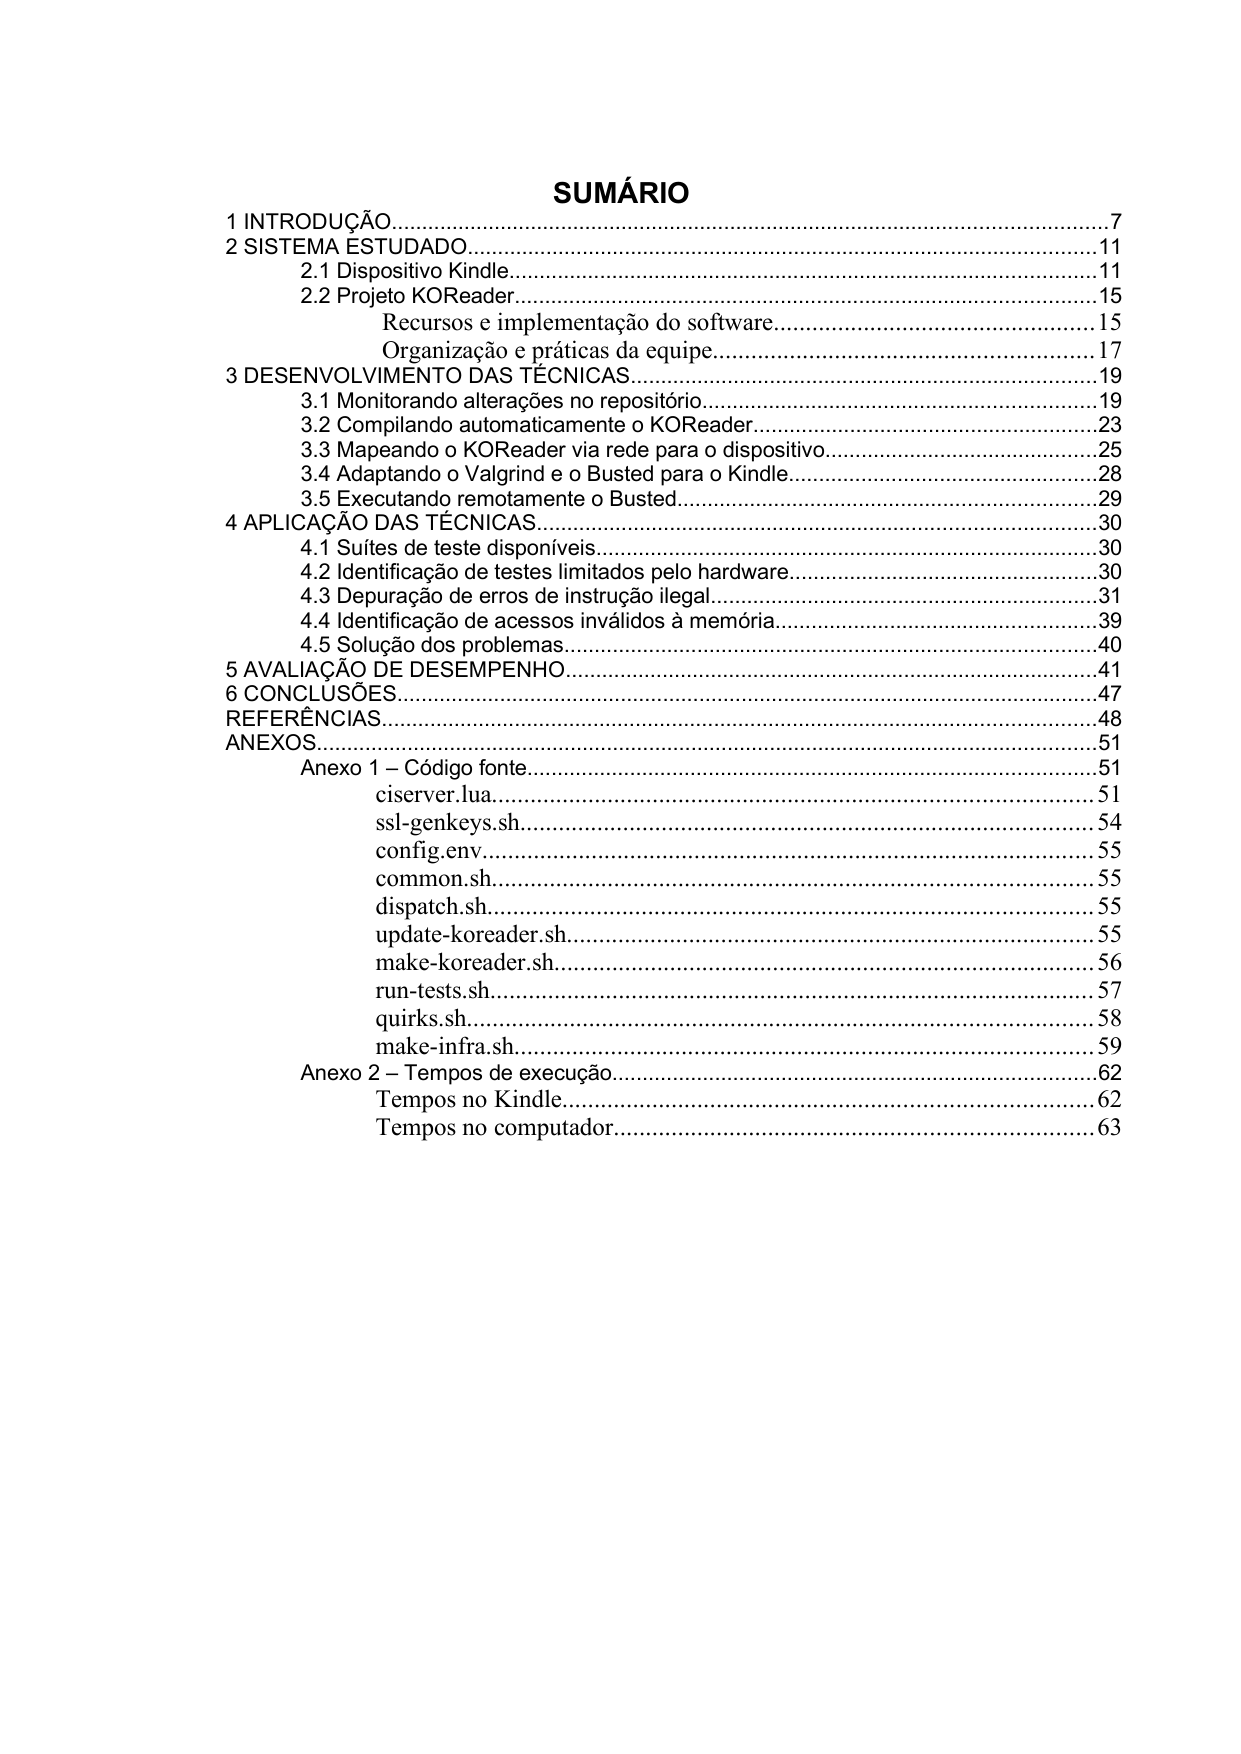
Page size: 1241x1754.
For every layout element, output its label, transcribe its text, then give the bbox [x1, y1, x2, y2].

text Tempos no Kindle 62 [375, 1084, 1122, 1112]
subtitle SUMÁRIO [120, 177, 1122, 210]
text Recursos e implementação do software 15 [375, 308, 1122, 336]
text ciserver.lua 51 [375, 780, 1122, 808]
text 4.1 Suítes de teste disponíveis 30 [300, 535, 1122, 559]
text 1 INTRODUÇÃO 7 [225, 210, 1122, 234]
text make-koreader.sh 56 [375, 948, 1122, 976]
text dispatch.sh 55 [375, 892, 1122, 920]
text 3.2 Compilando automaticamente o KOReader 23 [300, 413, 1122, 437]
text Tempos no computador 63 [375, 1112, 1122, 1141]
text 2.2 Projeto KOReader 15 [300, 283, 1122, 308]
text 5 AVALIAÇÃO DE DESEMPENHO 41 [225, 657, 1122, 682]
text REFERÊNCIAS 48 [225, 706, 1122, 731]
text 2.1 Dispositivo Kindle 11 [300, 259, 1122, 283]
text ssl-genkeys.sh 54 [375, 808, 1122, 836]
text 3 DESENVOLVIMENTO DAS TÉCNICAS 19 [225, 364, 1122, 388]
text 4.4 Identificação de acessos inválidos à memória 39 [300, 608, 1122, 633]
text 4.3 Depuração de erros de instrução ilegal 31 [300, 584, 1122, 608]
text 6 CONCLUSÕES 47 [225, 682, 1122, 706]
text 2 SISTEMA ESTUDADO 11 [225, 234, 1122, 259]
text common.sh 55 [375, 864, 1122, 892]
text update-koreader.sh 55 [375, 920, 1122, 948]
text Organização e práticas da equipe 17 [375, 336, 1122, 364]
text quirks.sh 58 [375, 1004, 1122, 1032]
text ANEXOS 51 [225, 731, 1122, 755]
text Anexo 2 – Tempos de execução 62 [300, 1060, 1122, 1084]
text config.env 55 [375, 836, 1122, 864]
text 3.3 Mapeando o KOReader via rede para o dispositivo 25 [300, 437, 1122, 462]
text 4 APLICAÇÃO DAS TÉCNICAS 30 [225, 511, 1122, 535]
text 3.5 Executando remotamente o Busted 29 [300, 486, 1122, 511]
text make-infra.sh 59 [375, 1032, 1122, 1060]
text 3.4 Adaptando o Valgrind e o Busted para o Kindle 28 [300, 462, 1122, 486]
text Anexo 1 – Código fonte 51 [300, 755, 1122, 780]
text 4.2 Identificação de testes limitados pelo hardware 30 [300, 559, 1122, 584]
text run-tests.sh 57 [375, 976, 1122, 1004]
text 3.1 Monitorando alterações no repositório 19 [300, 388, 1122, 413]
text 4.5 Solução dos problemas 40 [300, 633, 1122, 657]
